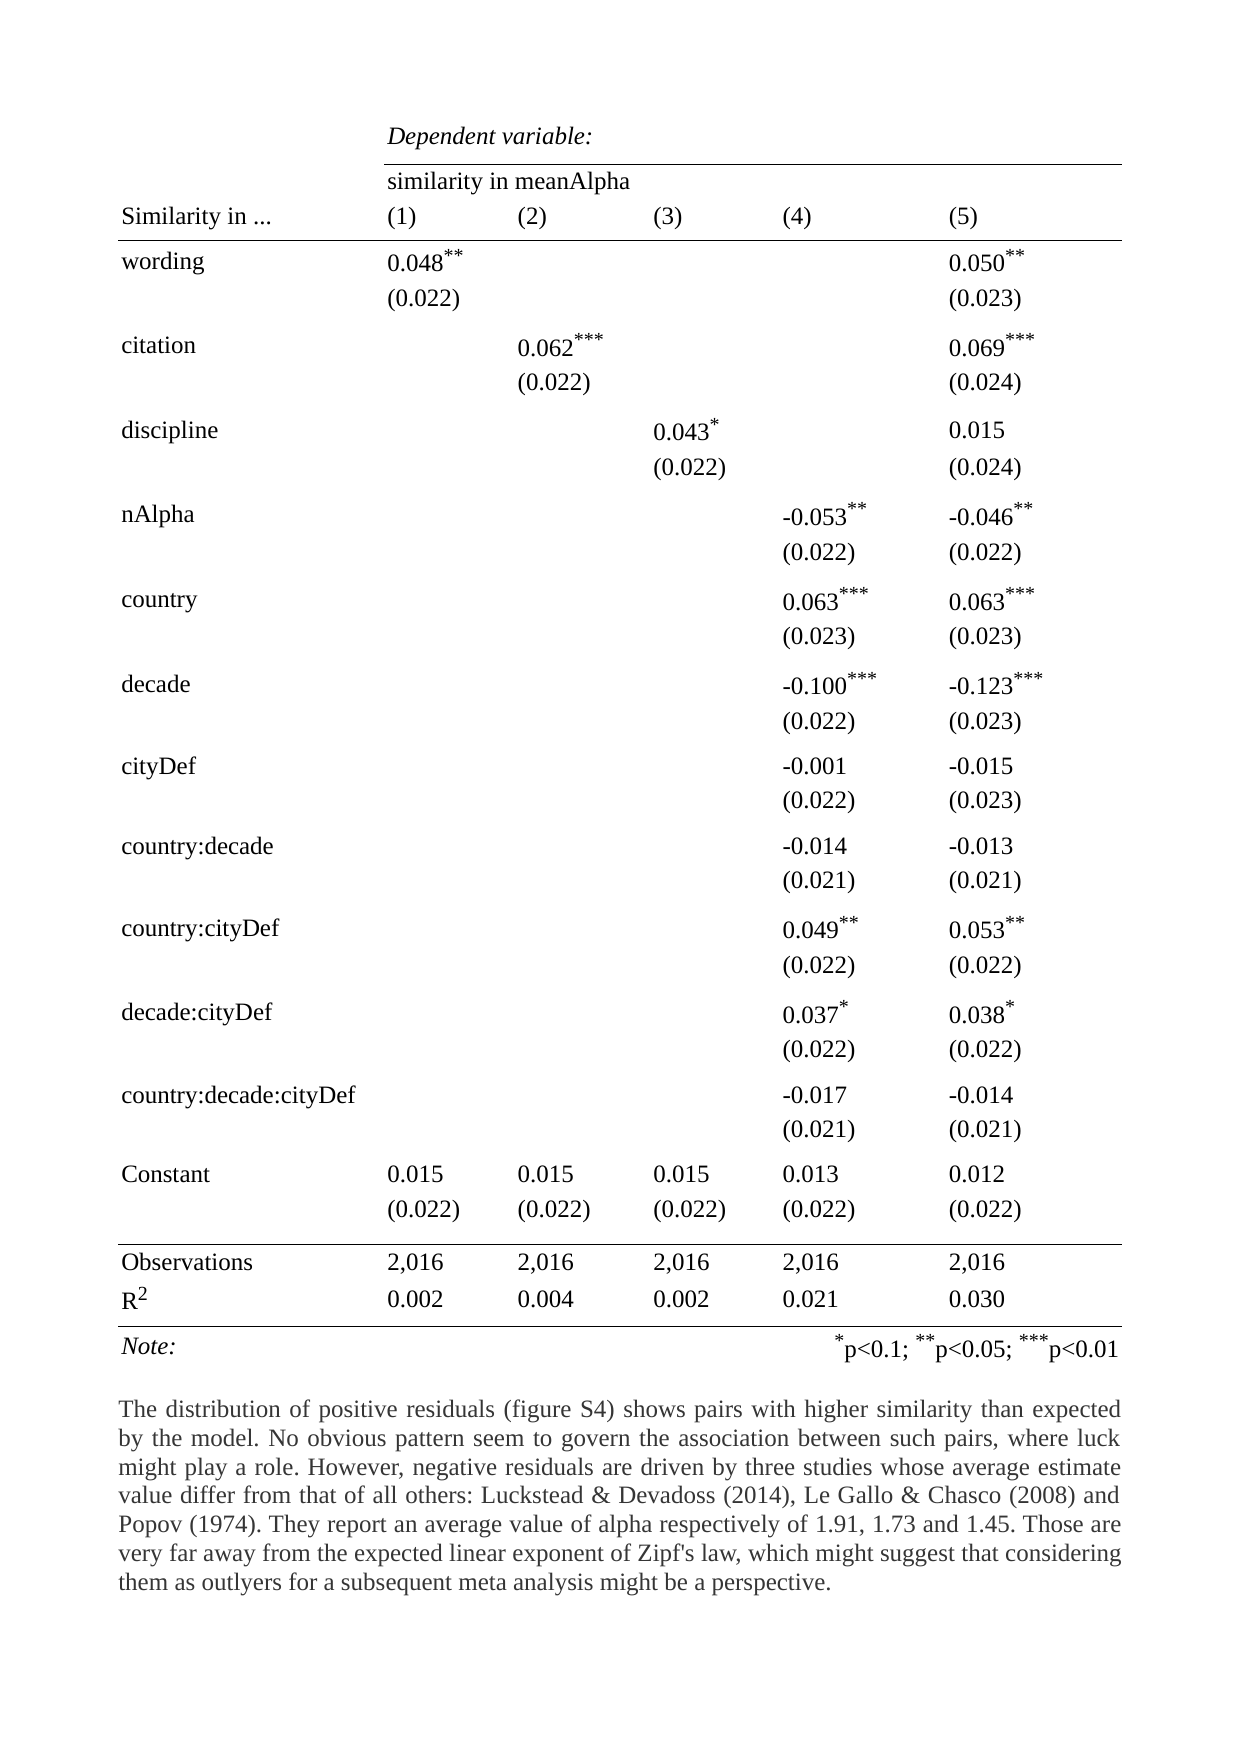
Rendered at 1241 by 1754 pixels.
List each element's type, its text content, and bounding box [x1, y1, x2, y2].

table_cell similarity in meanAlpha [384, 165, 1122, 198]
table_cell [946, 315, 1122, 325]
table_cell [384, 783, 514, 817]
table_cell [384, 817, 514, 828]
table_cell [384, 1066, 514, 1077]
table_cell [384, 325, 514, 364]
table_cell (0.022) [384, 280, 514, 314]
table_cell (0.022) [946, 947, 1122, 982]
table_cell [515, 1032, 650, 1066]
table_cell [650, 738, 779, 748]
table_cell [384, 703, 514, 737]
table_cell decade [118, 664, 384, 703]
table_cell [650, 241, 779, 280]
table_cell [650, 897, 779, 908]
table_cell [946, 399, 1122, 410]
table_cell [515, 1077, 650, 1111]
table_cell [515, 449, 650, 484]
table_cell (2) [515, 198, 650, 233]
table_cell [515, 863, 650, 897]
table_cell [515, 908, 650, 947]
table_cell 0.030 [946, 1279, 1122, 1318]
table_cell [650, 1032, 779, 1066]
table_cell (0.022) [946, 534, 1122, 568]
table_cell citation [118, 325, 384, 364]
table_cell [384, 534, 514, 568]
table_cell 2,016 [779, 1245, 946, 1279]
table_cell [515, 241, 650, 280]
table_cell 0.063*** [946, 579, 1122, 618]
table_cell [515, 738, 650, 748]
table_cell [384, 618, 514, 653]
table_cell [384, 579, 514, 618]
table_cell [515, 1111, 650, 1146]
table_cell (0.021) [946, 1111, 1122, 1146]
table_cell [650, 703, 779, 737]
table_cell (0.022) [779, 783, 946, 817]
table_cell (0.021) [946, 863, 1122, 897]
table_cell [946, 1146, 1122, 1157]
table_cell (0.023) [946, 280, 1122, 314]
table_cell [650, 365, 779, 399]
table_cell [650, 664, 779, 703]
table_cell [515, 494, 650, 534]
table_cell (0.022) [650, 449, 779, 484]
table_cell [650, 992, 779, 1032]
table_cell (0.021) [779, 1111, 946, 1146]
table_cell [515, 783, 650, 817]
table_cell 2,016 [946, 1245, 1122, 1279]
table_cell 0.053** [946, 908, 1122, 947]
table_cell [118, 817, 384, 828]
table_cell [650, 494, 779, 534]
table_cell [779, 738, 946, 748]
table_cell [650, 947, 779, 982]
table_cell [384, 494, 514, 534]
table_cell -0.046** [946, 494, 1122, 534]
table_cell [946, 982, 1122, 992]
table_cell [779, 1066, 946, 1077]
table_cell [650, 1146, 779, 1157]
table_cell [384, 449, 514, 484]
table_cell [118, 534, 384, 568]
table_cell [515, 664, 650, 703]
table_cell R2 [118, 1279, 384, 1318]
table_cell [384, 664, 514, 703]
table_cell [384, 897, 514, 908]
table_cell -0.015 [946, 748, 1122, 783]
table_cell -0.013 [946, 828, 1122, 862]
table_cell [515, 618, 650, 653]
table_cell (5) [946, 198, 1122, 233]
table_cell -0.001 [779, 748, 946, 783]
table_cell 0.050** [946, 241, 1122, 280]
table_cell [118, 947, 384, 982]
table_cell -0.053** [779, 494, 946, 534]
table_cell [384, 1077, 514, 1111]
table_cell [515, 828, 650, 862]
table_cell [946, 653, 1122, 663]
table_cell (0.022) [515, 365, 650, 399]
table_cell 0.069*** [946, 325, 1122, 364]
table_cell [779, 653, 946, 663]
table_cell 0.015 [384, 1157, 514, 1191]
table_cell [118, 1066, 384, 1077]
table_cell [515, 897, 650, 908]
table_cell [946, 1066, 1122, 1077]
table_cell [779, 982, 946, 992]
table_cell country:decade [118, 828, 384, 862]
table_cell [650, 817, 779, 828]
table_cell (0.022) [515, 1191, 650, 1226]
table_cell 0.002 [650, 1279, 779, 1318]
table_cell -0.100*** [779, 664, 946, 703]
table_cell [384, 1032, 514, 1066]
table_cell wording [118, 241, 384, 280]
table_cell 0.015 [515, 1157, 650, 1191]
table_cell [779, 399, 946, 410]
table_cell [118, 653, 384, 663]
table_cell 0.049** [779, 908, 946, 947]
table_cell (0.024) [946, 449, 1122, 484]
table_cell [779, 315, 946, 325]
table_cell [515, 1066, 650, 1077]
table_cell [650, 828, 779, 862]
table_cell (4) [779, 198, 946, 233]
table_cell [515, 315, 650, 325]
table_cell 0.012 [946, 1157, 1122, 1191]
table_cell (3) [650, 198, 779, 233]
table_cell [650, 568, 779, 579]
table_cell [515, 568, 650, 579]
table_cell (0.023) [946, 783, 1122, 817]
table_cell [779, 568, 946, 579]
table_cell [515, 534, 650, 568]
table_cell [384, 738, 514, 748]
table_cell (0.024) [946, 365, 1122, 399]
table_cell [118, 618, 384, 653]
table_cell [118, 1318, 1122, 1326]
table_cell (0.023) [946, 618, 1122, 653]
table_cell cityDef [118, 748, 384, 783]
table_cell -0.014 [946, 1077, 1122, 1111]
table_cell [946, 897, 1122, 908]
table_cell [779, 365, 946, 399]
table_cell [384, 982, 514, 992]
table_cell [650, 534, 779, 568]
table_cell [515, 653, 650, 663]
table_cell [650, 982, 779, 992]
table_cell discipline [118, 410, 384, 449]
table_cell [779, 449, 946, 484]
table_cell [384, 992, 514, 1032]
table_cell [650, 653, 779, 663]
table_cell [650, 1111, 779, 1146]
table_cell [650, 863, 779, 897]
table_cell [118, 703, 384, 737]
table_cell (0.022) [779, 703, 946, 737]
table_cell 0.048** [384, 241, 514, 280]
table_cell [515, 484, 650, 494]
table_cell [118, 783, 384, 817]
table_cell [779, 1226, 946, 1236]
table_cell [650, 399, 779, 410]
table_cell [118, 365, 384, 399]
table_cell [515, 1146, 650, 1157]
table_cell [779, 280, 946, 314]
table_cell [779, 241, 946, 280]
table_cell [515, 410, 650, 449]
table_cell [384, 399, 514, 410]
table_cell [118, 1146, 384, 1157]
table_cell [384, 828, 514, 862]
table_cell [384, 315, 514, 325]
table_cell [384, 410, 514, 449]
table_cell Constant [118, 1157, 384, 1191]
table_cell [384, 947, 514, 982]
table_cell [118, 738, 384, 748]
table_cell [118, 315, 384, 325]
table_cell (0.022) [779, 1191, 946, 1226]
table_cell (0.022) [779, 534, 946, 568]
table_cell (0.021) [779, 863, 946, 897]
table_cell [779, 1146, 946, 1157]
table_cell 0.021 [779, 1279, 946, 1318]
text The distribution of positive residuals (figure S4) shows pairs with higher similarity than expected by the model. No obvious pattern seem to govern the association between such pairs, where luck might play a role. However, negative residuals are driven by three studies whose average estimate value differ from that of all others: Luckstead & Devadoss (2014), Le Gallo & Chasco (2008) and Popov (1974). They report an average value of alpha respectively of 1.91, 1.73 and 1.45. Those are very far away from the expected linear exponent of Zipf's law, which might suggest that considering them as outlyers for a subsequent meta analysis might be a perspective. [118, 1394, 1122, 1595]
table_cell [650, 1226, 779, 1236]
table_cell [118, 484, 384, 494]
table_cell [515, 703, 650, 737]
table_cell [779, 484, 946, 494]
table_cell (0.022) [779, 947, 946, 982]
table_cell (0.023) [946, 703, 1122, 737]
table_cell [650, 579, 779, 618]
table_cell (1) [384, 198, 514, 233]
table_cell 0.063*** [779, 579, 946, 618]
table_cell Dependent variable: [384, 118, 1122, 153]
table_cell -0.014 [779, 828, 946, 862]
table_cell 0.015 [650, 1157, 779, 1191]
table_cell (0.022) [384, 1191, 514, 1226]
table_cell 0.037* [779, 992, 946, 1032]
table_cell country [118, 579, 384, 618]
table_cell [515, 992, 650, 1032]
table_cell [515, 947, 650, 982]
table_cell [118, 568, 384, 579]
table_cell (0.022) [946, 1032, 1122, 1066]
table_cell (0.022) [650, 1191, 779, 1226]
table_cell [118, 897, 384, 908]
table_cell [779, 897, 946, 908]
table_cell [118, 399, 384, 410]
table_cell [650, 484, 779, 494]
table_cell [650, 1066, 779, 1077]
table_cell [515, 399, 650, 410]
table_cell [650, 783, 779, 817]
table_cell [118, 118, 384, 153]
table_cell (0.022) [946, 1191, 1122, 1226]
table_cell [384, 1146, 514, 1157]
table_cell [946, 484, 1122, 494]
table_cell Similarity in ... [118, 198, 384, 233]
table_cell [118, 1032, 384, 1066]
table_cell 0.013 [779, 1157, 946, 1191]
table_cell [384, 653, 514, 663]
table_cell (0.023) [779, 618, 946, 653]
table_cell [118, 280, 384, 314]
table_cell [118, 164, 384, 198]
table_cell [118, 982, 384, 992]
table_cell [650, 748, 779, 783]
table_cell [779, 817, 946, 828]
table_cell decade:cityDef [118, 992, 384, 1032]
table_cell [515, 280, 650, 314]
table_cell [384, 484, 514, 494]
table_cell [384, 365, 514, 399]
table_cell (0.022) [779, 1032, 946, 1066]
table_cell [515, 817, 650, 828]
table_cell [946, 817, 1122, 828]
table_cell *p<0.1; **p<0.05; ***p<0.01 [384, 1327, 1122, 1365]
table_cell 0.002 [384, 1279, 514, 1318]
table_cell [515, 1226, 650, 1236]
table_cell [650, 315, 779, 325]
table_cell [946, 568, 1122, 579]
table_cell [118, 233, 1122, 240]
table_cell [118, 1111, 384, 1146]
table_cell Note: [118, 1327, 384, 1365]
table_cell [384, 1226, 514, 1236]
table_cell 2,016 [384, 1245, 514, 1279]
table_cell Observations [118, 1245, 384, 1279]
table_cell -0.123*** [946, 664, 1122, 703]
table_cell 0.015 [946, 410, 1122, 449]
table_cell [946, 1226, 1122, 1236]
table_cell [650, 908, 779, 947]
table_cell [779, 325, 946, 364]
table_cell 0.043* [650, 410, 779, 449]
table_cell [515, 982, 650, 992]
table_cell [118, 1236, 1122, 1244]
table_cell [515, 579, 650, 618]
table_cell 2,016 [650, 1245, 779, 1279]
table_cell country:decade:cityDef [118, 1077, 384, 1111]
table_cell [384, 568, 514, 579]
table_cell [118, 153, 384, 163]
table_cell [384, 1111, 514, 1146]
table_cell 0.004 [515, 1279, 650, 1318]
table_cell -0.017 [779, 1077, 946, 1111]
table_cell [650, 325, 779, 364]
table_cell [650, 618, 779, 653]
table_cell country:cityDef [118, 908, 384, 947]
table_cell 0.038* [946, 992, 1122, 1032]
table_cell [650, 280, 779, 314]
table_cell nAlpha [118, 494, 384, 534]
table_cell [384, 153, 1122, 163]
table_cell [118, 863, 384, 897]
table_cell [515, 748, 650, 783]
table_cell [118, 1226, 384, 1236]
table_cell [779, 410, 946, 449]
table_cell [384, 748, 514, 783]
table_cell [118, 449, 384, 484]
table_cell [650, 1077, 779, 1111]
table_cell 0.062*** [515, 325, 650, 364]
table_cell [946, 738, 1122, 748]
table_cell [384, 908, 514, 947]
table_cell [118, 1191, 384, 1226]
table_cell 2,016 [515, 1245, 650, 1279]
table_cell [384, 863, 514, 897]
